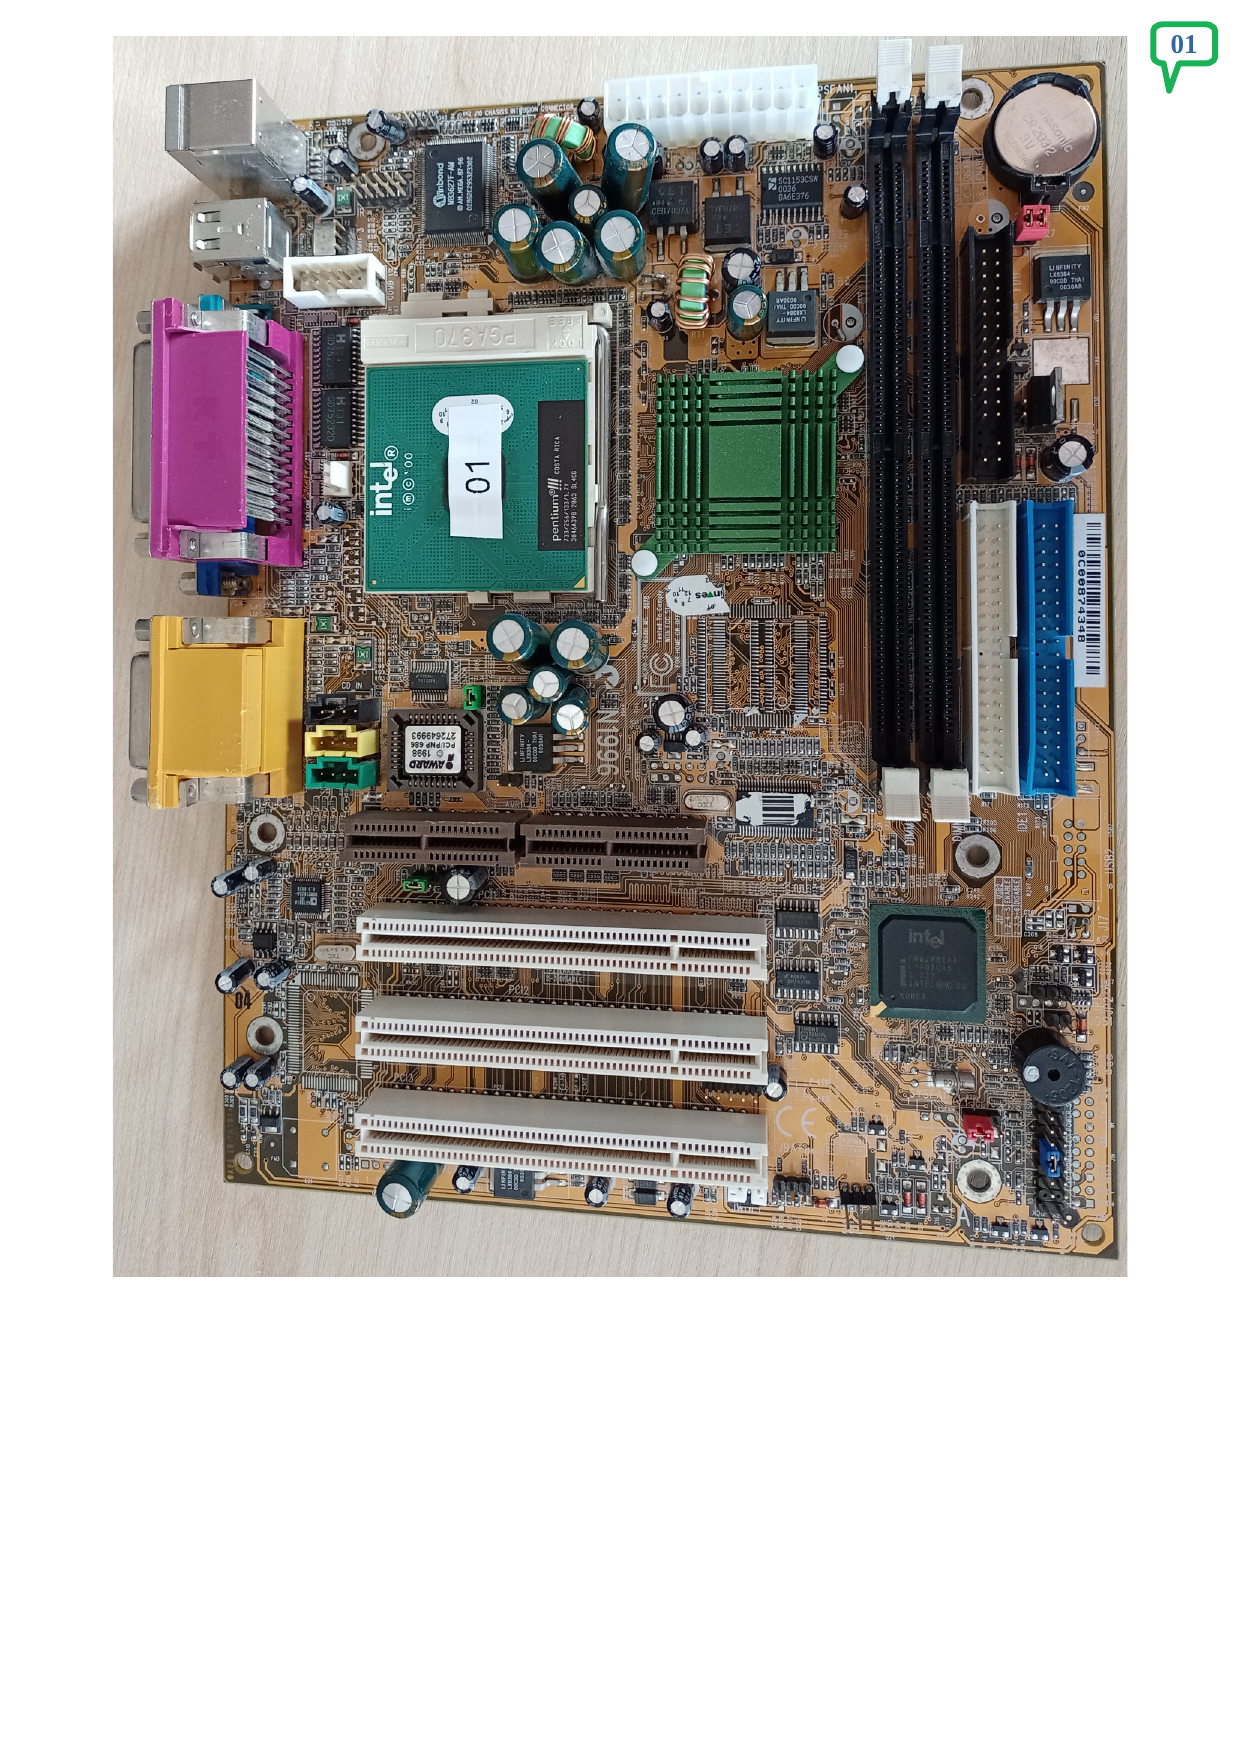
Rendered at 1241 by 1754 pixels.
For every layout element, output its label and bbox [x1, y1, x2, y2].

picture [112, 36, 1128, 1277]
